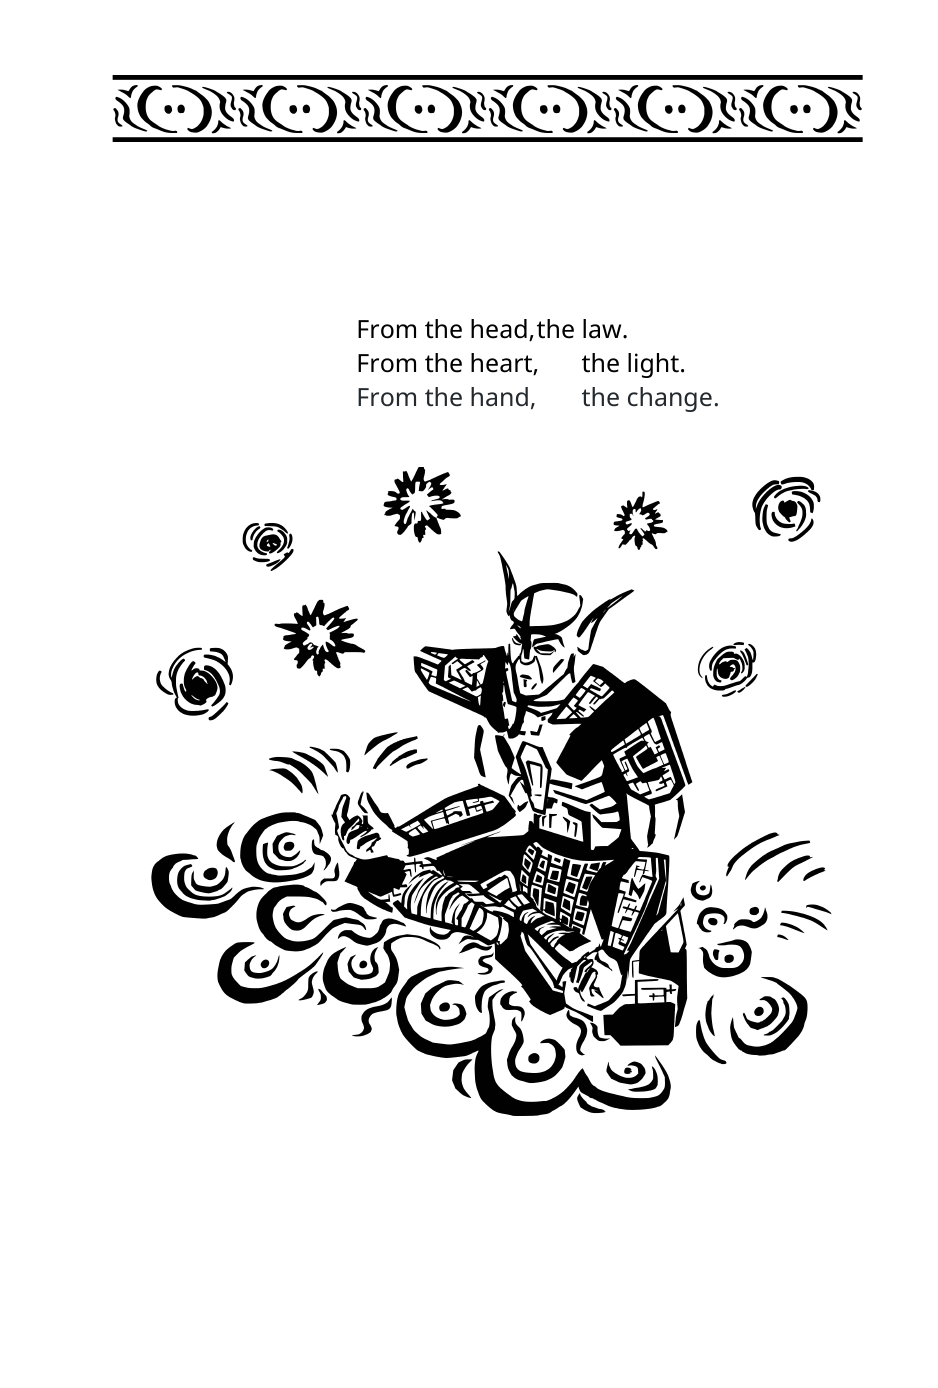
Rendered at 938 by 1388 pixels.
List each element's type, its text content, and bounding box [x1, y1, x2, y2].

picture [112, 75, 863, 142]
text From the head, the law. [356, 311, 862, 346]
text From the hand, the change. [356, 379, 862, 414]
picture [151, 467, 832, 1116]
text From the heart, the light. [356, 346, 862, 379]
